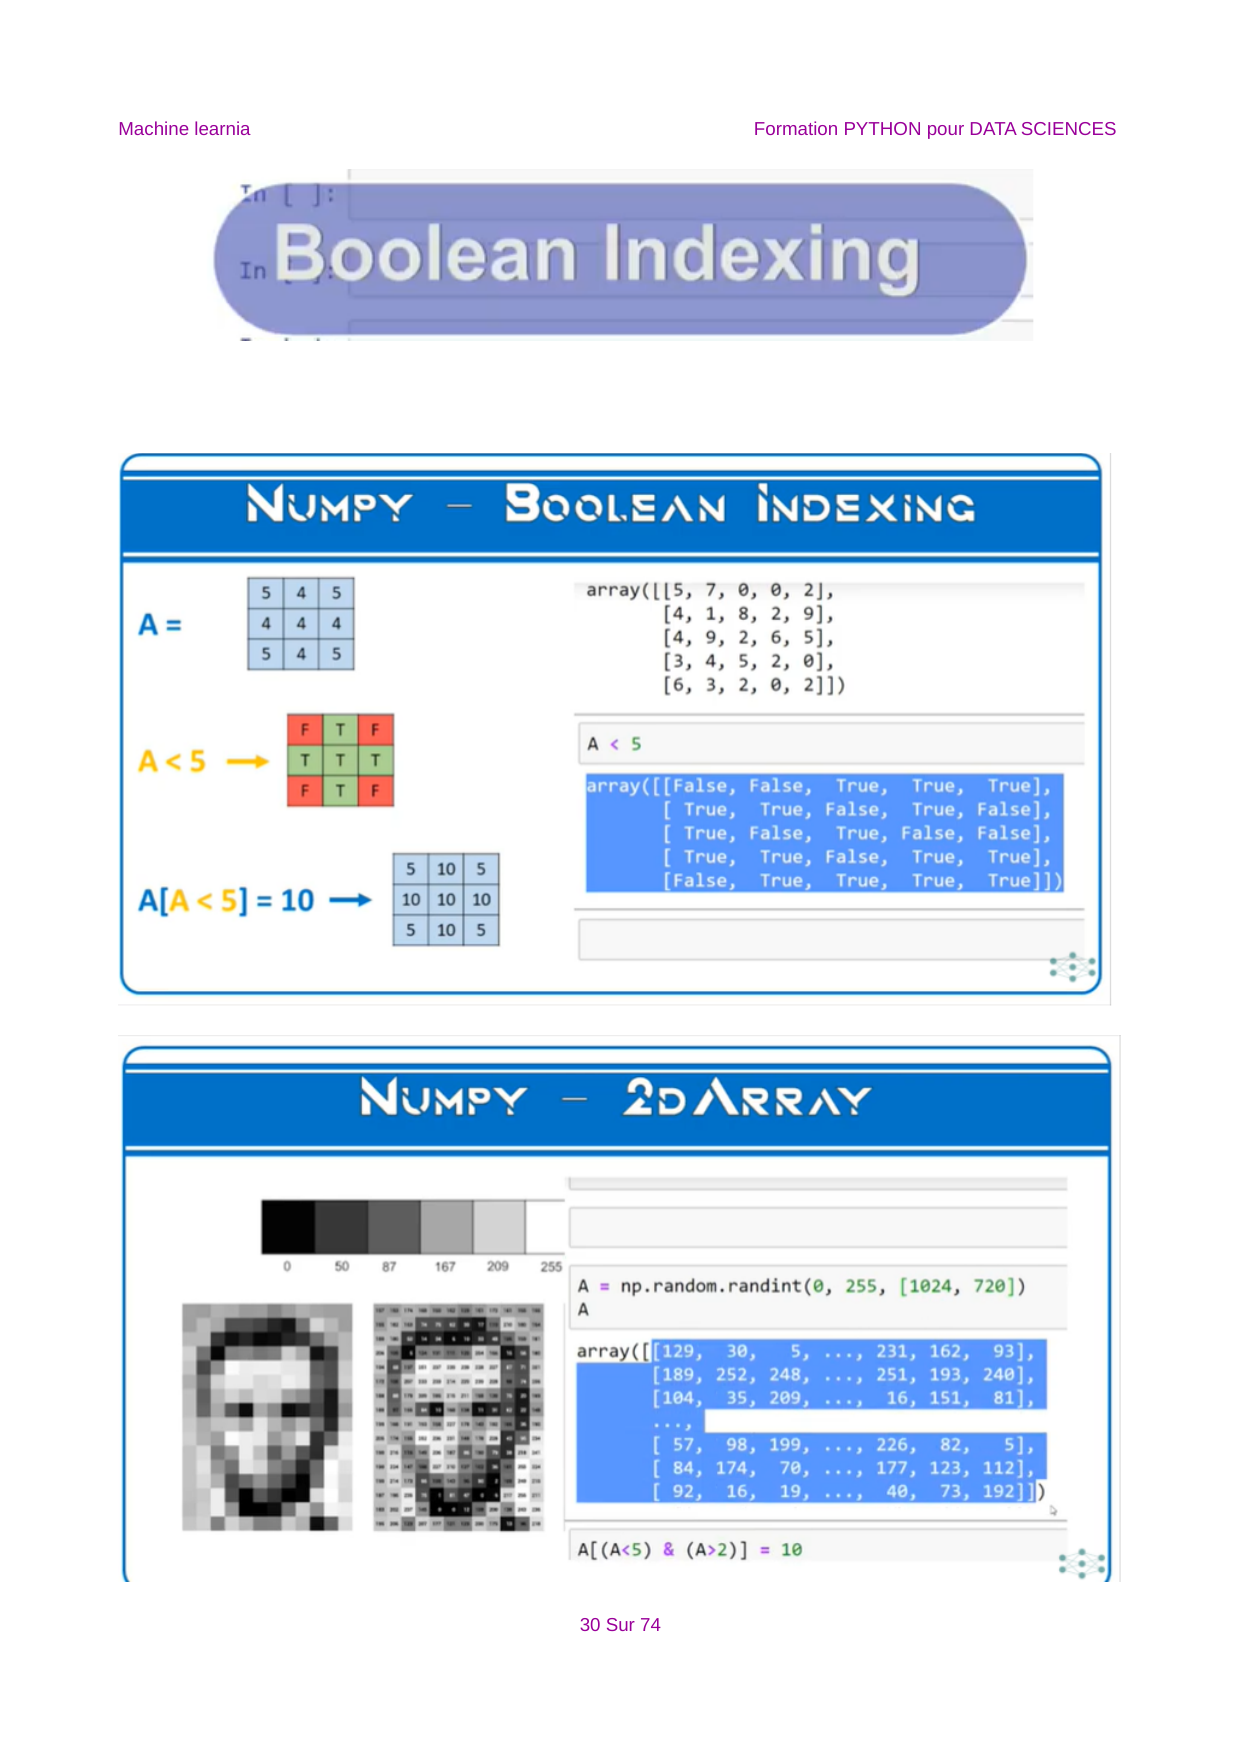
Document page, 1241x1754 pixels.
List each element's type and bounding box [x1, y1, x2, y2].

picture [206, 169, 1034, 341]
picture [118, 453, 1122, 1008]
picture [118, 1035, 1122, 1582]
